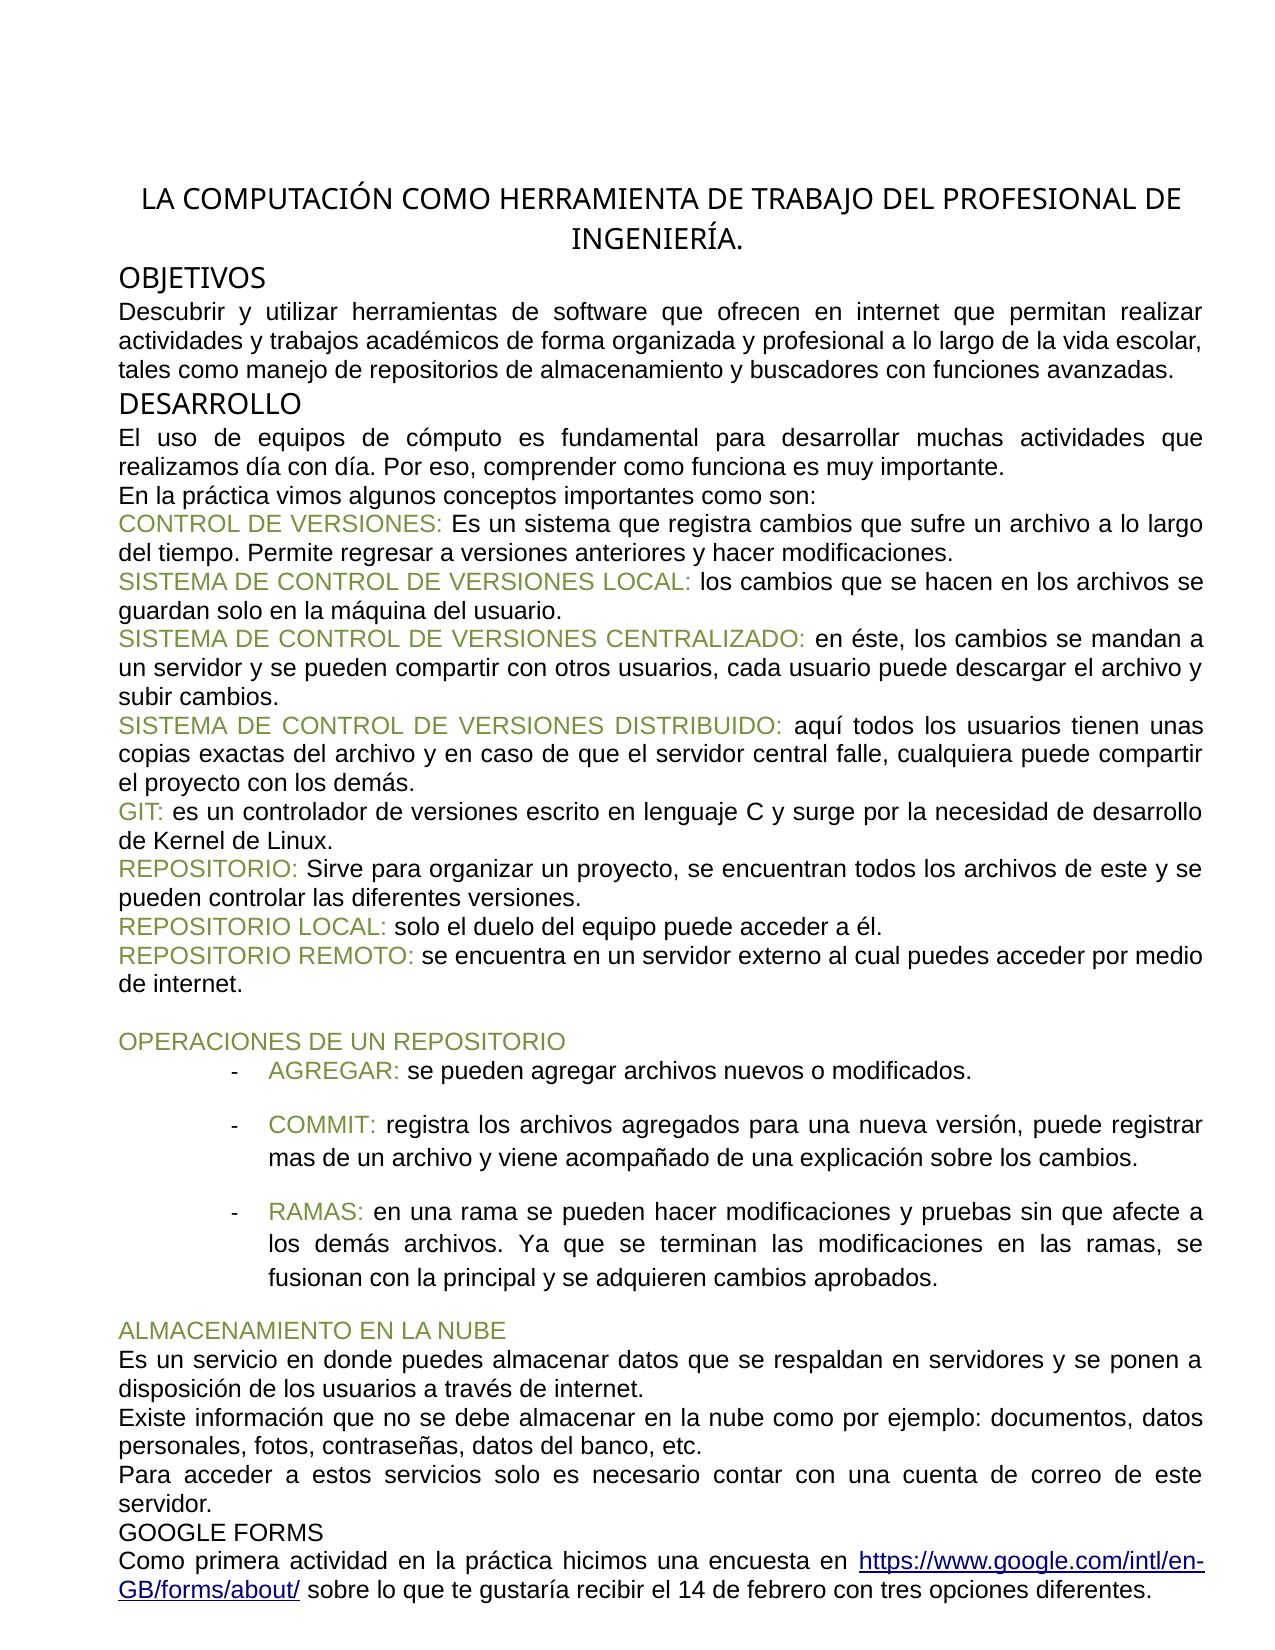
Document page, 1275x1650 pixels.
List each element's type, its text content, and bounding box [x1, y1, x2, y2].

text Como primera actividad en la práctica hicimos una encuesta en https://www.google.com/intl/en-GB/forms/about/ sobre lo que te gustaría recibir el 14 de febrero con tres opciones diferentes. [118, 1546, 1205, 1604]
text CONTROL DE VERSIONES: Es un sistema que registra cambios que sufre un archivo a lo largo del tiempo. Permite regresar a versiones anteriores y hacer modificaciones. [118, 509, 1205, 567]
text GOOGLE FORMS [118, 1518, 1205, 1546]
text Para acceder a estos servicios solo es necesario contar con una cuenta de correo de este servidor. [118, 1460, 1205, 1518]
text DESARROLLO [118, 383, 1205, 423]
text REPOSITORIO: Sirve para organizar un proyecto, se encuentran todos los archivos de este y se pueden controlar las diferentes versiones. [118, 854, 1205, 912]
text OBJETIVOS [118, 258, 1205, 297]
text REPOSITORIO LOCAL: solo el duelo del equipo puede acceder a él. [118, 912, 1205, 941]
text El uso de equipos de cómputo es fundamental para desarrollar muchas actividades que realizamos día con día. Por eso, comprender como funciona es muy importante. [118, 423, 1205, 481]
text SISTEMA DE CONTROL DE VERSIONES LOCAL: los cambios que se hacen en los archivos se guardan solo en la máquina del usuario. [118, 567, 1205, 624]
text SISTEMA DE CONTROL DE VERSIONES CENTRALIZADO: en éste, los cambios se mandan a un servidor y se pueden compartir con otros usuarios, cada usuario puede descargar el archivo y subir cambios. [118, 624, 1205, 711]
text REPOSITORIO REMOTO: se encuentra en un servidor externo al cual puedes acceder por medio de internet. [118, 941, 1205, 998]
list AGREGAR: se pueden agregar archivos nuevos o modificados. [231, 1056, 1205, 1084]
text OPERACIONES DE UN REPOSITORIO [118, 1027, 1205, 1056]
text LA COMPUTACIÓN COMO HERRAMIENTA DE TRABAJO DEL PROFESIONAL DE INGENIERÍA. [118, 178, 1205, 258]
text En la práctica vimos algunos conceptos importantes como son: [118, 481, 1205, 509]
text Descubrir y utilizar herramientas de software que ofrecen en internet que permitan realizar actividades y trabajos académicos de forma organizada y profesional a lo largo de la vida escolar, tales como manejo de repositorios de almacenamiento y buscadores con funciones avanzadas. [118, 297, 1205, 383]
list RAMAS: en una rama se pueden hacer modificaciones y pruebas sin que afecte a los demás archivos. Ya que se terminan las modificaciones en las ramas, se fusionan con la principal y se adquieren cambios aprobados. [231, 1196, 1205, 1291]
text GIT: es un controlador de versiones escrito en lenguaje C y surge por la necesidad de desarrollo de Kernel de Linux. [118, 797, 1205, 854]
list COMMIT: registra los archivos agregados para una nueva versión, puede registrar mas de un archivo y viene acompañado de una explicación sobre los cambios. [231, 1109, 1205, 1171]
text SISTEMA DE CONTROL DE VERSIONES DISTRIBUIDO: aquí todos los usuarios tienen unas copias exactas del archivo y en caso de que el servidor central falle, cualquiera puede compartir el proyecto con los demás. [118, 711, 1205, 797]
text Es un servicio en donde puedes almacenar datos que se respaldan en servidores y se ponen a disposición de los usuarios a través de internet. [118, 1345, 1205, 1403]
text ALMACENAMIENTO EN LA NUBE [118, 1316, 1205, 1345]
text Existe información que no se debe almacenar en la nube como por ejemplo: documentos, datos personales, fotos, contraseñas, datos del banco, etc. [118, 1403, 1205, 1460]
